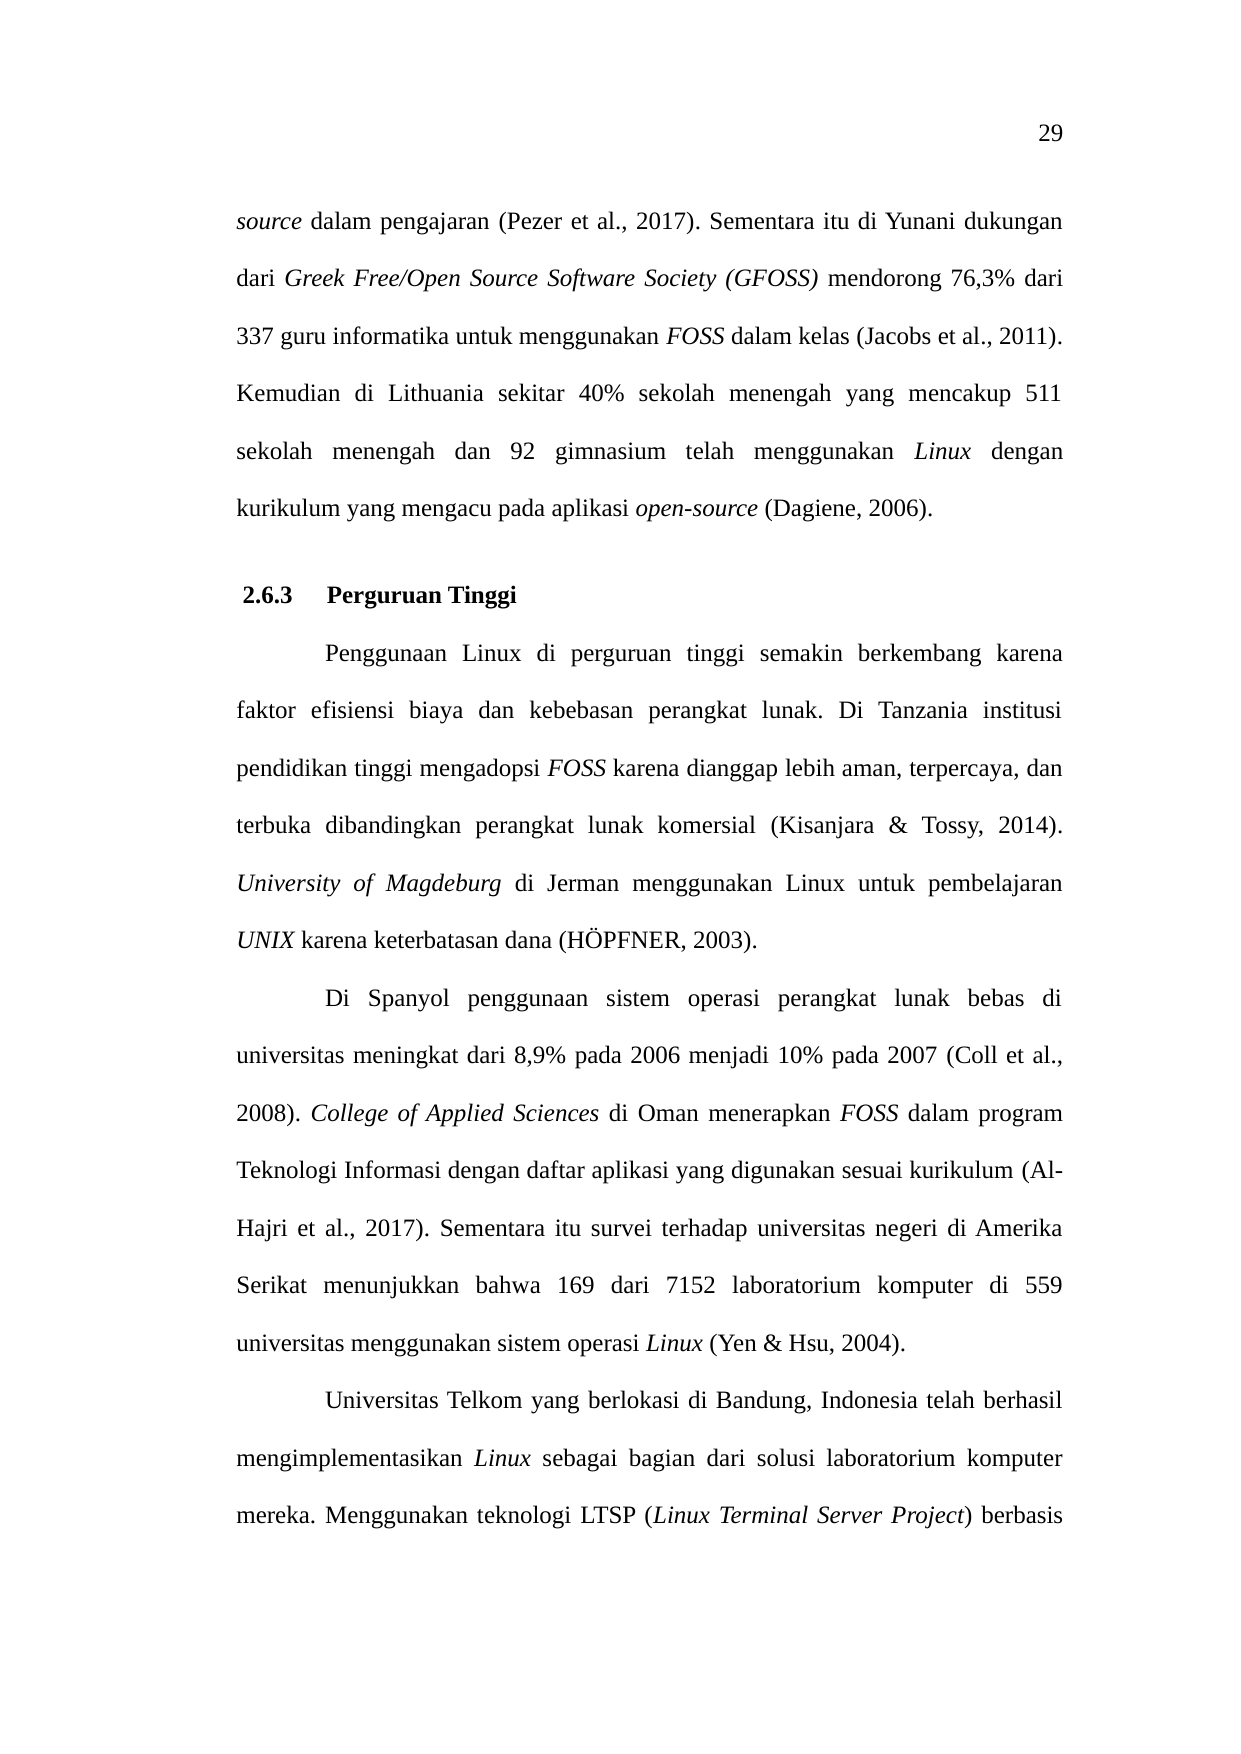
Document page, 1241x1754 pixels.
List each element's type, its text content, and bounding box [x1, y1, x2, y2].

text Universitas Telkom yang berlokasi di Bandung, Indonesia telah berhasil mengimplementasikan Linux sebagai bagian dari solusi laboratorium komputer mereka. Menggunakan teknologi LTSP (Linux Terminal Server Project) berbasis [236, 1385, 1063, 1529]
text Di Spanyol penggunaan sistem operasi perangkat lunak bebas di universitas meningkat dari 8,9% pada 2006 menjadi 10% pada 2007 (Coll et al., 2008)⁠. College of Applied Sciences di Oman menerapkan FOSS dalam program Teknologi Informasi dengan daftar aplikasi yang digunakan sesuai kurikulum (Al-Hajri et al., 2017)⁠. Sementara itu survei terhadap universitas negeri di Amerika Serikat menunjukkan bahwa 169 dari 7152 laboratorium komputer di 559 universitas menggunakan sistem operasi Linux (Yen & Hsu, 2004)⁠. [236, 983, 1063, 1357]
text source dalam pengajaran (Pezer et al., 2017)⁠. Sementara itu di Yunani dukungan dari Greek Free/Open Source Software Society (GFOSS) mendorong 76,3% dari 337 guru informatika untuk menggunakan FOSS dalam kelas (Jacobs et al., 2011)⁠. Kemudian di Lithuania sekitar 40% sekolah menengah yang mencakup 511 sekolah menengah dan 92 gimnasium telah menggunakan Linux dengan kurikulum yang mengacu pada aplikasi open-source (Dagiene, 2006)⁠. [236, 206, 1063, 522]
subtitle Perguruan Tinggi [236, 580, 1063, 609]
text Penggunaan Linux di perguruan tinggi semakin berkembang karena faktor efisiensi biaya dan kebebasan perangkat lunak. Di Tanzania institusi pendidikan tinggi mengadopsi FOSS karena dianggap lebih aman, terpercaya, dan terbuka dibandingkan perangkat lunak komersial (Kisanjara & Tossy, 2014)⁠. University of Magdeburg di Jerman menggunakan Linux untuk pembelajaran UNIX karena keterbatasan dana (HÖPFNER, 2003)⁠. [236, 638, 1063, 954]
